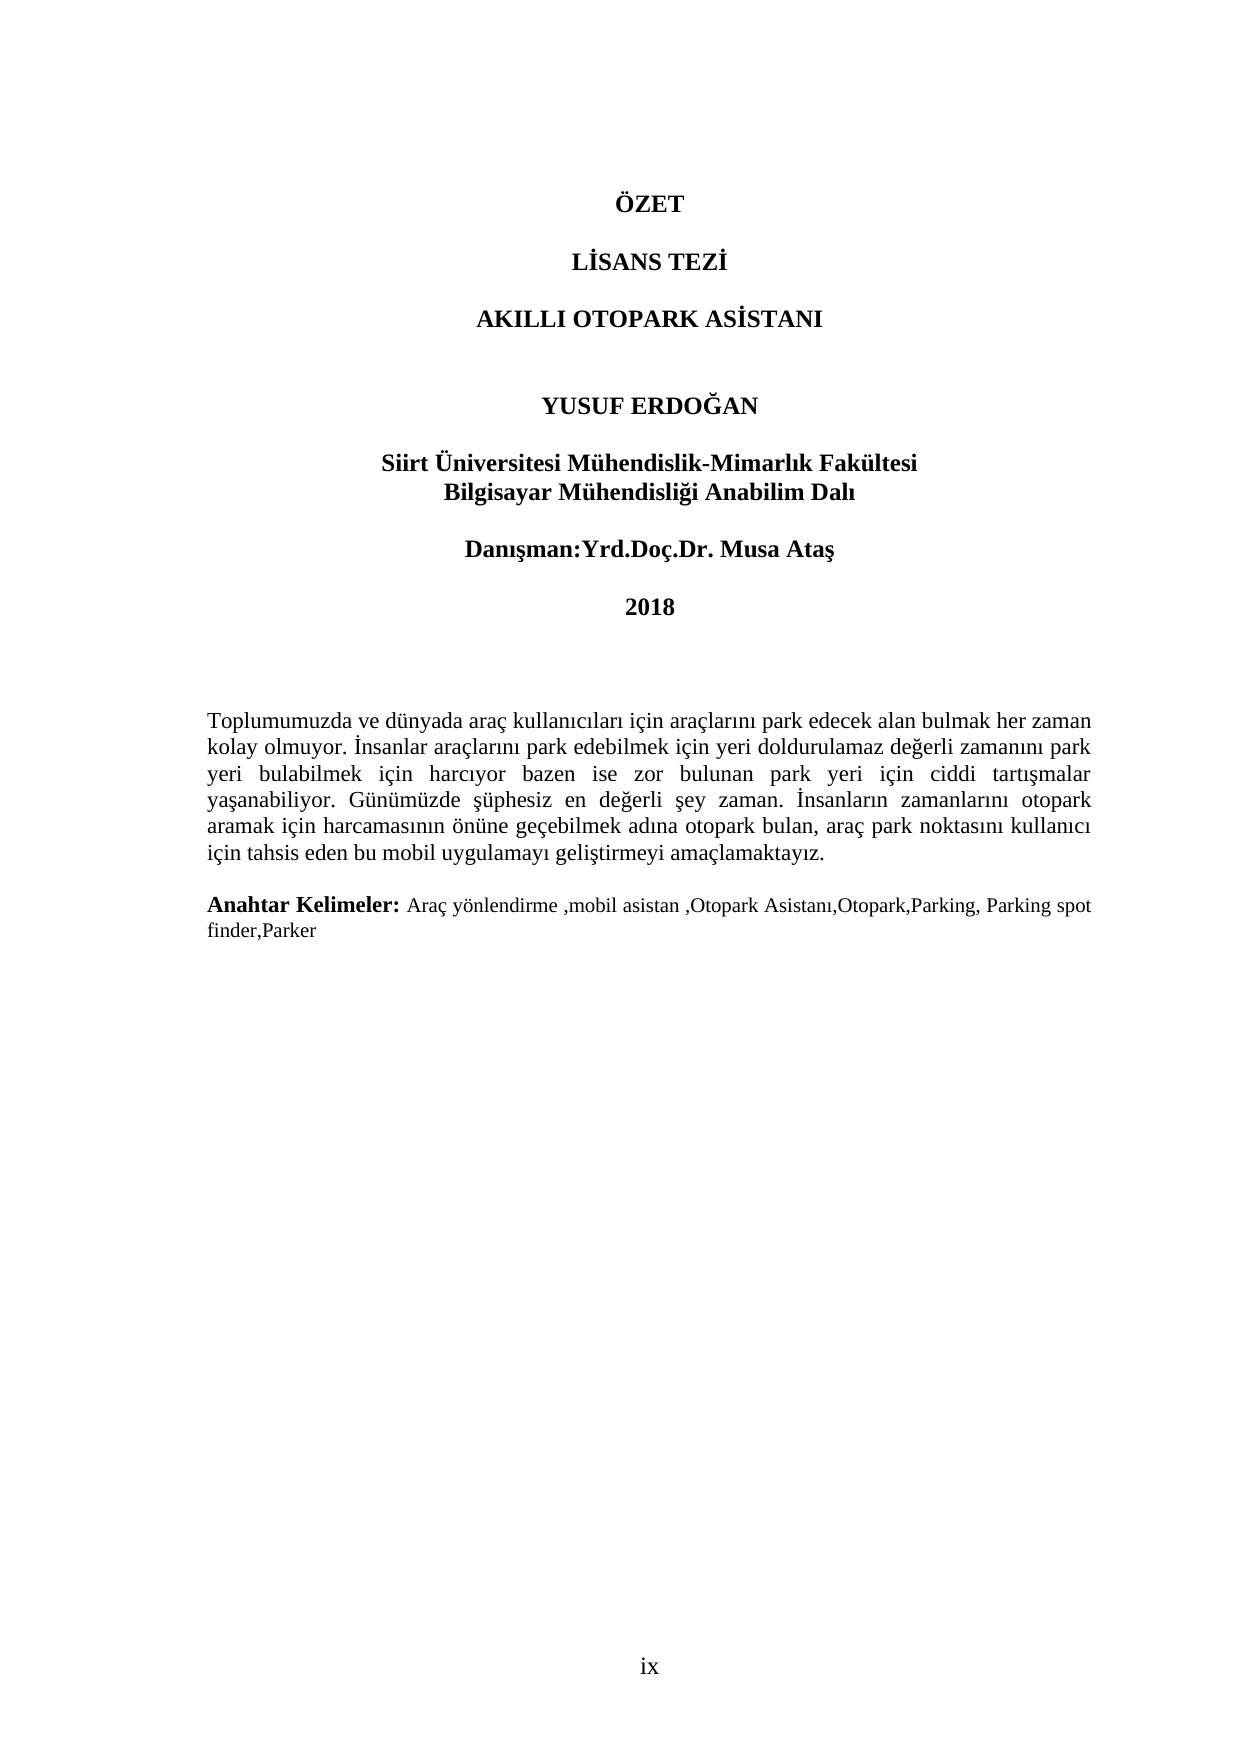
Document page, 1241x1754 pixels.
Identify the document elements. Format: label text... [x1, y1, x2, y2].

text ÖZET [207, 189, 1092, 218]
text Toplumumuzda ve dünyada araç kullanıcıları için araçlarını park edecek alan bulmak her zaman kolay olmuyor. İnsanlar araçlarını park edebilmek için yeri doldurulamaz değerli zamanını park yeri bulabilmek için harcıyor bazen ise zor bulunan park yeri için ciddi tartışmalar yaşanabiliyor. Günümüzde şüphesiz en değerli şey zaman. İnsanların zamanlarını otopark aramak için harcamasının önüne geçebilmek adına otopark bulan, araç park noktasını kullanıcı için tahsis eden bu mobil uygulamayı geliştirmeyi amaçlamaktayız. [207, 707, 1092, 865]
text Danışman:Yrd.Doç.Dr. Musa Ataş [207, 534, 1092, 563]
text Siirt Üniversitesi Mühendislik-Mimarlık Fakültesi [207, 448, 1092, 477]
text AKILLI OTOPARK ASİSTANI [207, 304, 1092, 333]
text YUSUF ERDOĞAN [207, 391, 1092, 419]
text LİSANS TEZİ [207, 247, 1092, 276]
text Anahtar Kelimeler: Araç yönlendirme ,mobil asistan ,Otopark Asistanı,Otopark,Parking, Parking spot finder,Parker [207, 892, 1092, 942]
text Bilgisayar Mühendisliği Anabilim Dalı [207, 477, 1092, 506]
text 2018 [207, 592, 1092, 621]
